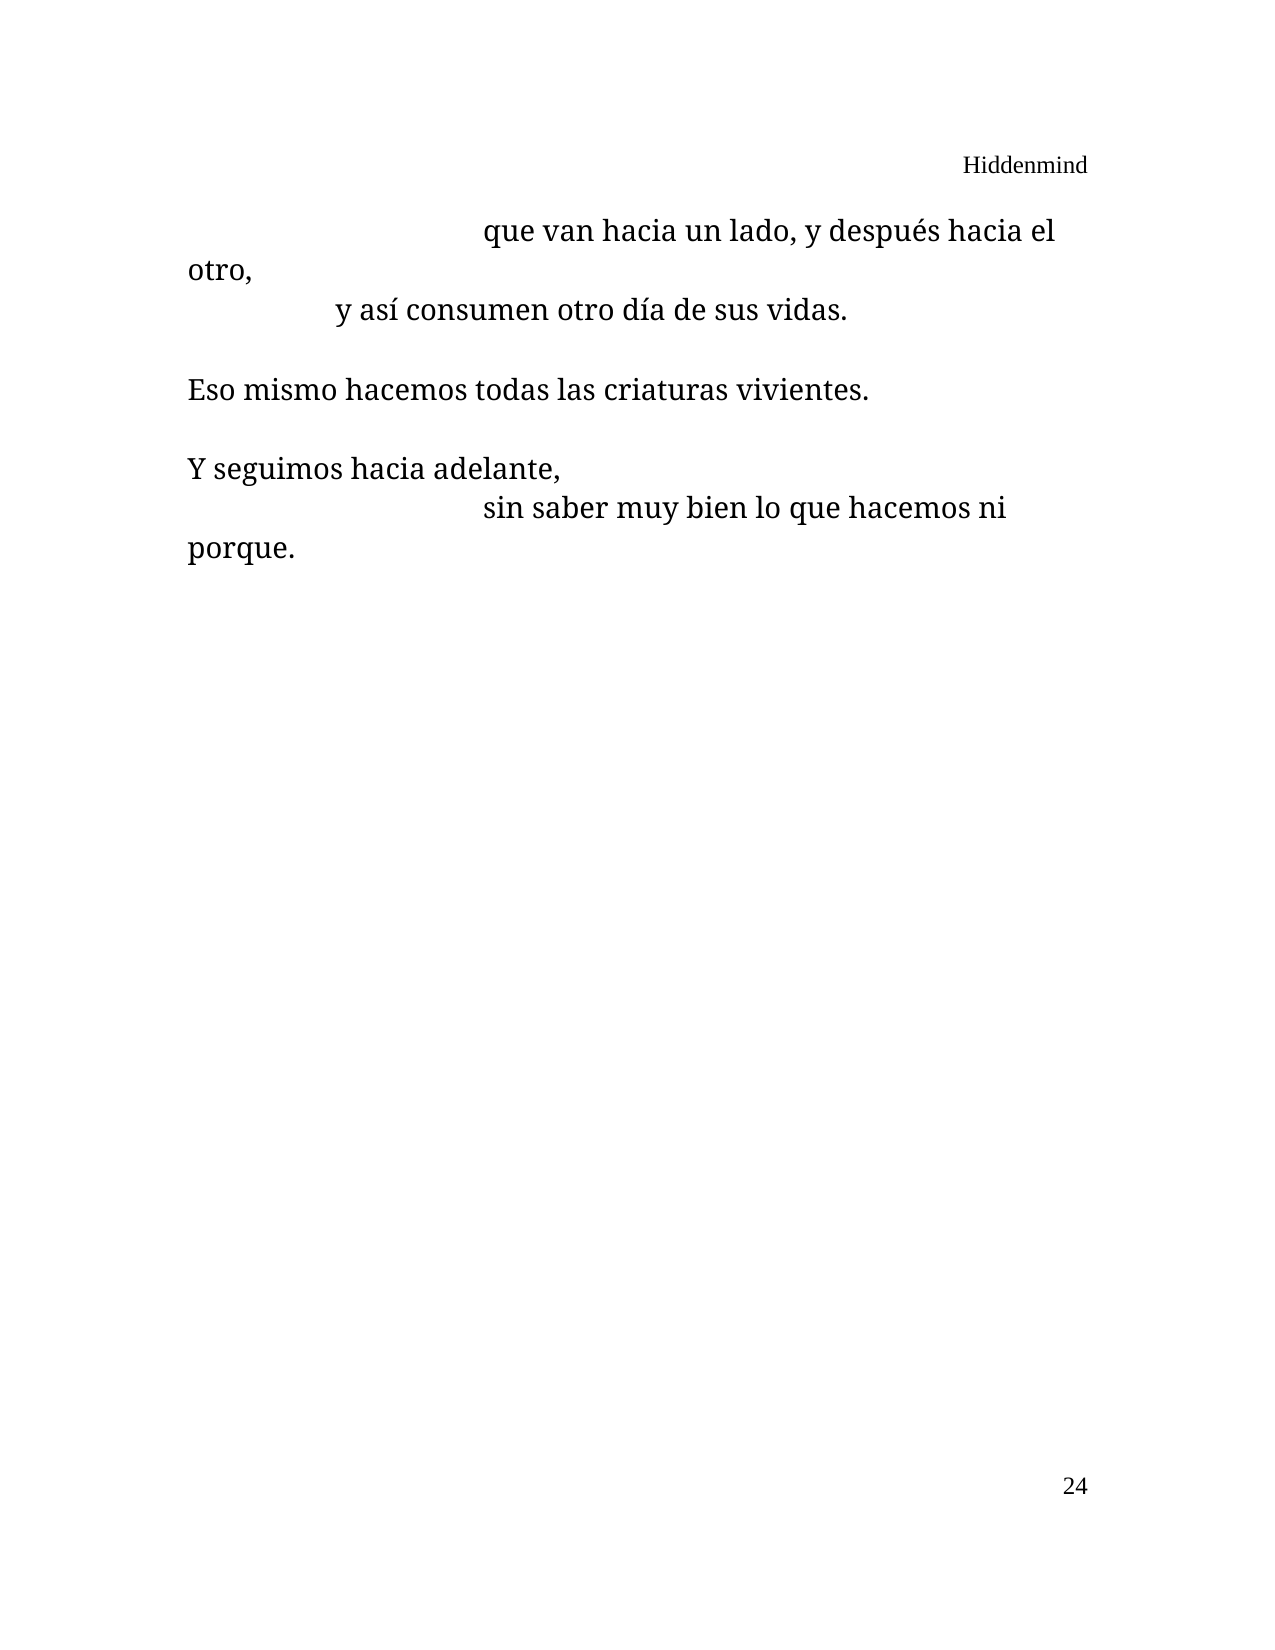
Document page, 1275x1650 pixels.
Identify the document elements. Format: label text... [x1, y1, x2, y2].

text Y seguimos hacia adelante, [187, 448, 1087, 488]
text y así consumen otro día de sus vidas. [187, 289, 1087, 329]
text Eso mismo hacemos todas las criaturas vivientes. [187, 369, 1087, 408]
text que van hacia un lado, y después hacia el otro, [187, 210, 1087, 289]
text sin saber muy bien lo que hacemos ni porque. [187, 488, 1087, 567]
